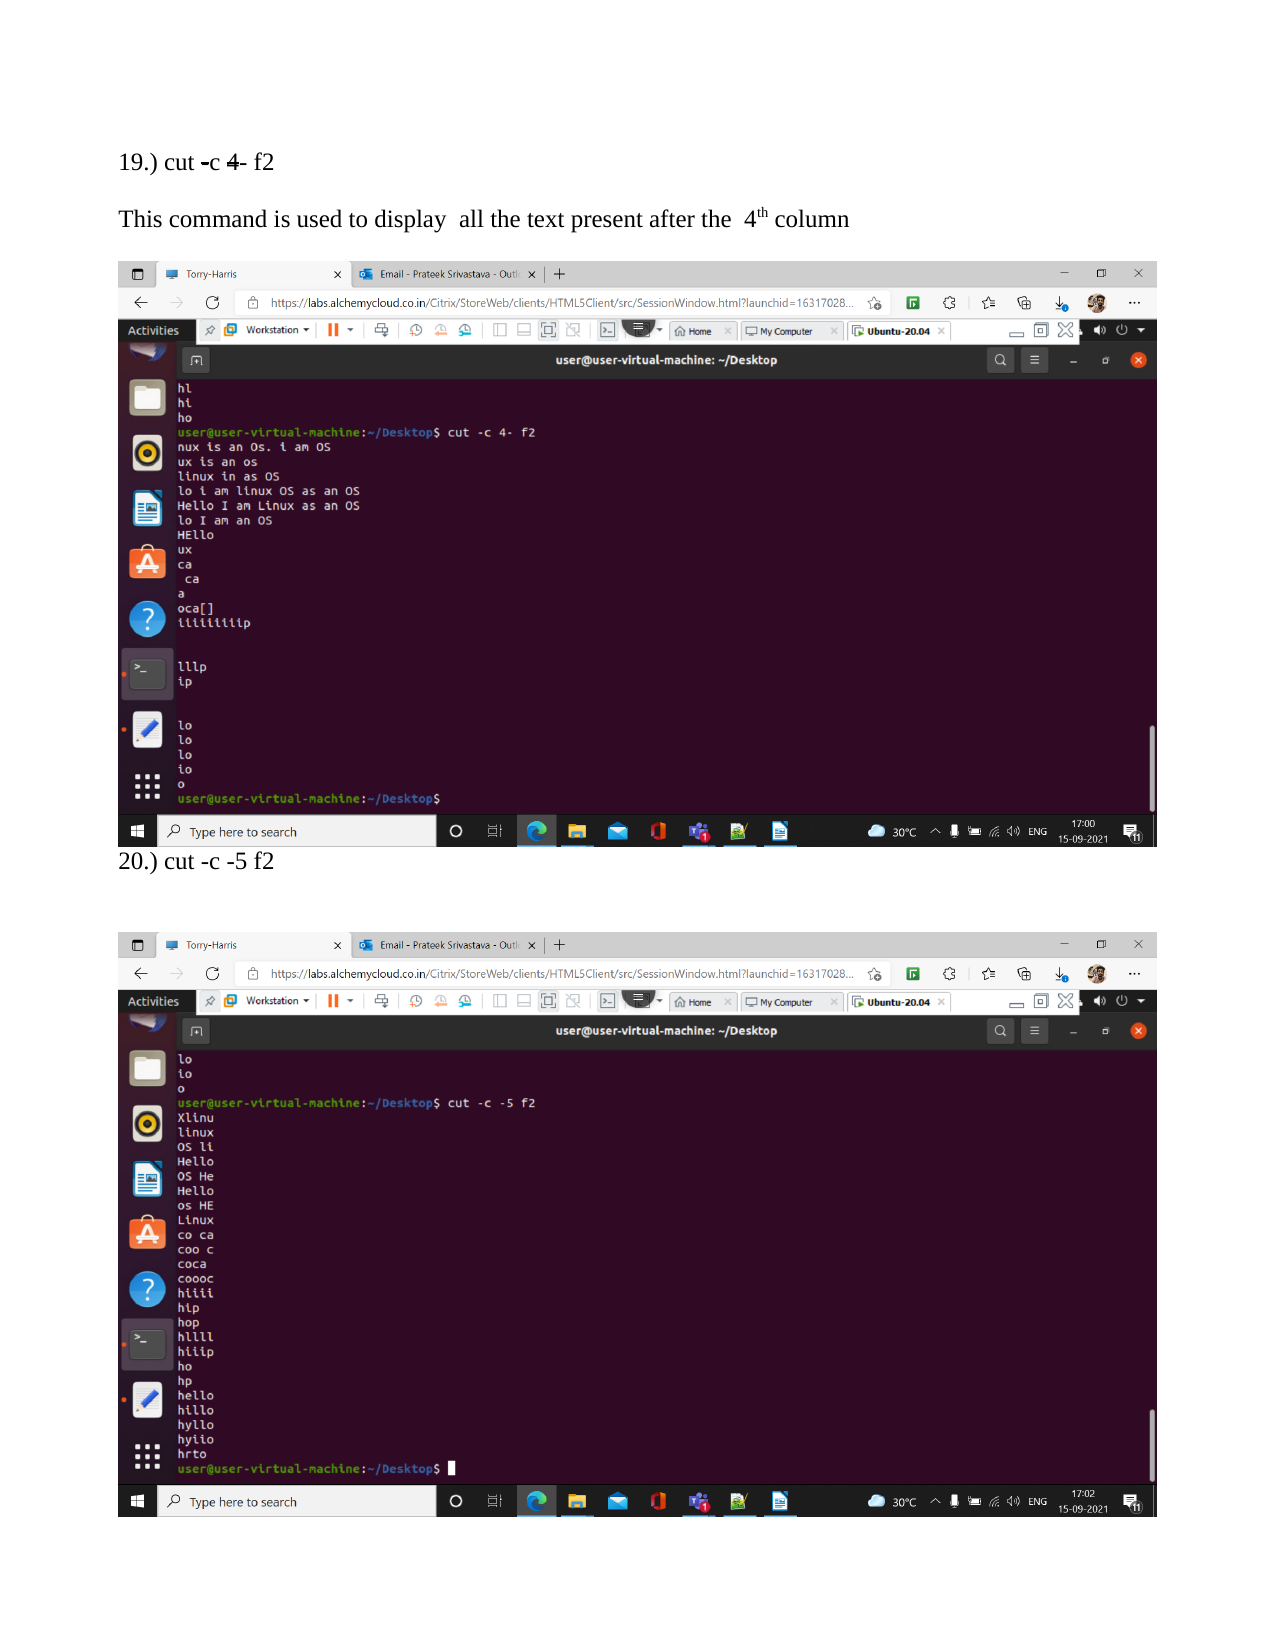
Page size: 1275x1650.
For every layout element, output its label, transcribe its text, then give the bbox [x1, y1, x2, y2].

text 19.) cut -c 4- f2 [118, 147, 1157, 176]
text 20.) cut -c -5 f2 [118, 847, 1157, 875]
picture [118, 932, 1157, 1517]
picture [118, 261, 1157, 847]
text This command is used to display all the text present after the 4th column [118, 204, 1157, 233]
